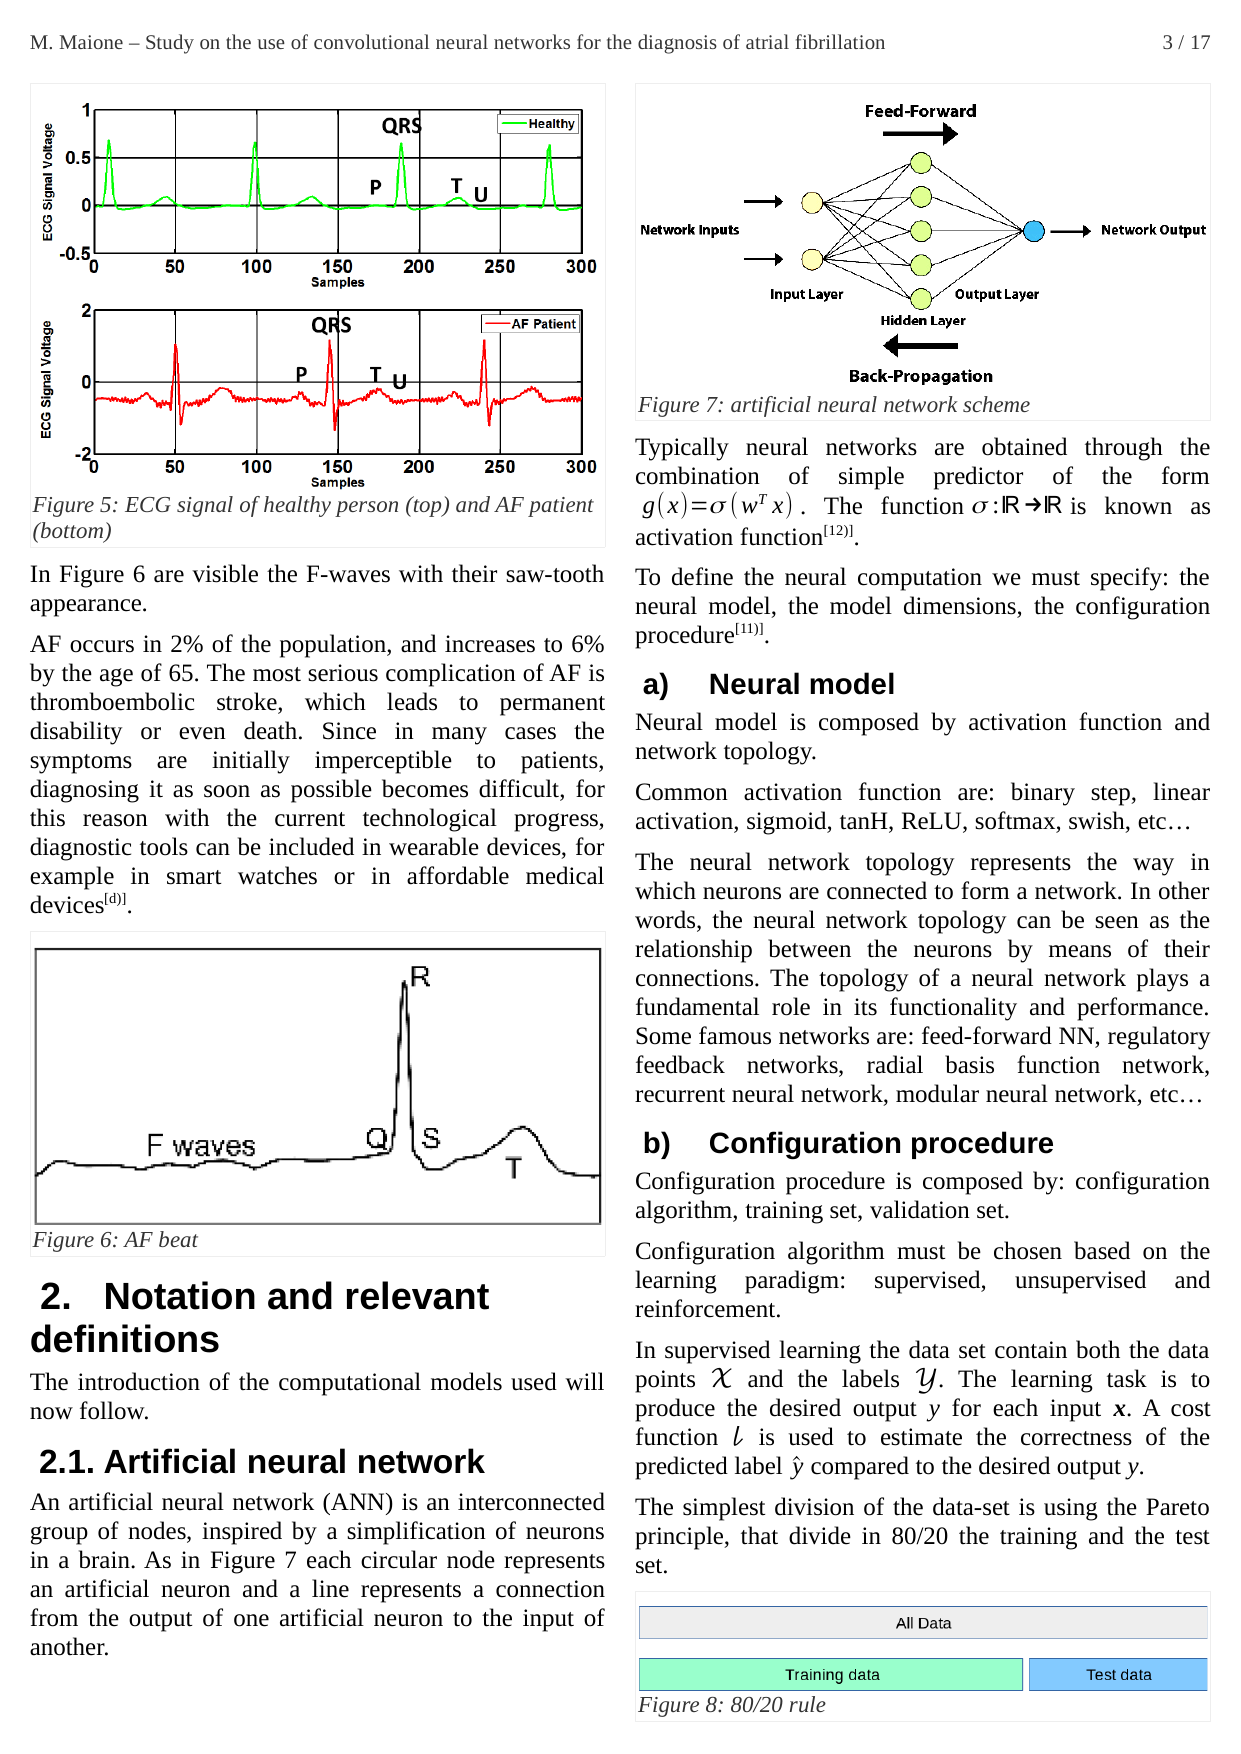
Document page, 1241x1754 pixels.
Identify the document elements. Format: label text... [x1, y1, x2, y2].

text To define the neural computation we must specify: the neural model, the model dimensions, the configuration procedure[11]. [635, 562, 1211, 649]
subtitle Configuration procedure [635, 1126, 1211, 1160]
picture [32, 98, 603, 491]
text Figure 7: artificial neural network scheme [638, 391, 1208, 417]
text Common activation function are: binary step, linear activation, sigmoid, tanH, ReLU, softmax, swish, etc… [635, 777, 1211, 835]
text In supervised learning the data set contain both the data points 𝒳 and the labels 𝒴. The learning task is to produce the desired output y for each input x. A cost function 𝓁 is used to estimate the correctness of the predicted labelcompared to the desired output y. [635, 1335, 1211, 1480]
text AF occurs in 2% of the population, and increases to 6% by the age of 65. The most serious complication of AF is thromboembolic stroke, which leads to permanent disability or even death. Since in many cases the symptoms are initially imperceptible to patients, diagnosing it as soon as possible becomes difficult, for this reason with the current technological progress, diagnostic tools can be included in wearable devices, for example in smart watches or in affordable medical devices[d]. [29, 628, 605, 919]
text The neural network topology represents the way in which neurons are connected to form a network. In other words, the neural network topology can be seen as the relationship between the neurons by means of their connections. The topology of a neural network plays a fundamental role in its functionality and performance. Some famous networks are: feed-forward NN, regulatory feedback networks, radial basis function network, recurrent neural network, modular neural network, etc… [635, 847, 1211, 1108]
text The introduction of the computational models used will now follow. [29, 1367, 605, 1425]
text In Figure 6 are visible the F-waves with their saw-tooth appearance. [29, 558, 605, 617]
picture [637, 98, 1208, 391]
text Figure 5: ECG signal of healthy person (top) and AF patient (bottom) [32, 491, 602, 544]
text An artificial neural network (ANN) is an interconnected group of nodes, inspired by a simplification of neurons in a brain. As in Figure 7 each circular node represents an artificial neuron and a line represents a connection from the output of one artificial neuron to the input of another. [29, 1487, 605, 1661]
text Configuration procedure is composed by: configuration algorithm, training set, validation set. [635, 1166, 1211, 1224]
text Typically neural networks are obtained through the combination of simple predictor of the form. The functionis known as activation function[12]. [635, 432, 1211, 550]
text Figure 8: 80/20 rule [638, 1692, 1208, 1718]
text Configuration algorithm must be chosen based on the learning paradigm: supervised, unsupervised and reinforcement. [635, 1236, 1211, 1323]
text Figure 6: AF beat [32, 1227, 602, 1253]
picture [32, 946, 603, 1227]
subtitle Neural model [635, 667, 1211, 701]
subtitle Notation and relevant definitions [29, 1273, 605, 1361]
subtitle Artificial neural network [29, 1442, 605, 1481]
picture [637, 1606, 1208, 1692]
text The simplest division of the data-set is using the Pareto principle, that divide in 80/20 the training and the test set. [635, 1492, 1211, 1579]
text Neural model is composed by activation function and network topology. [635, 707, 1211, 765]
